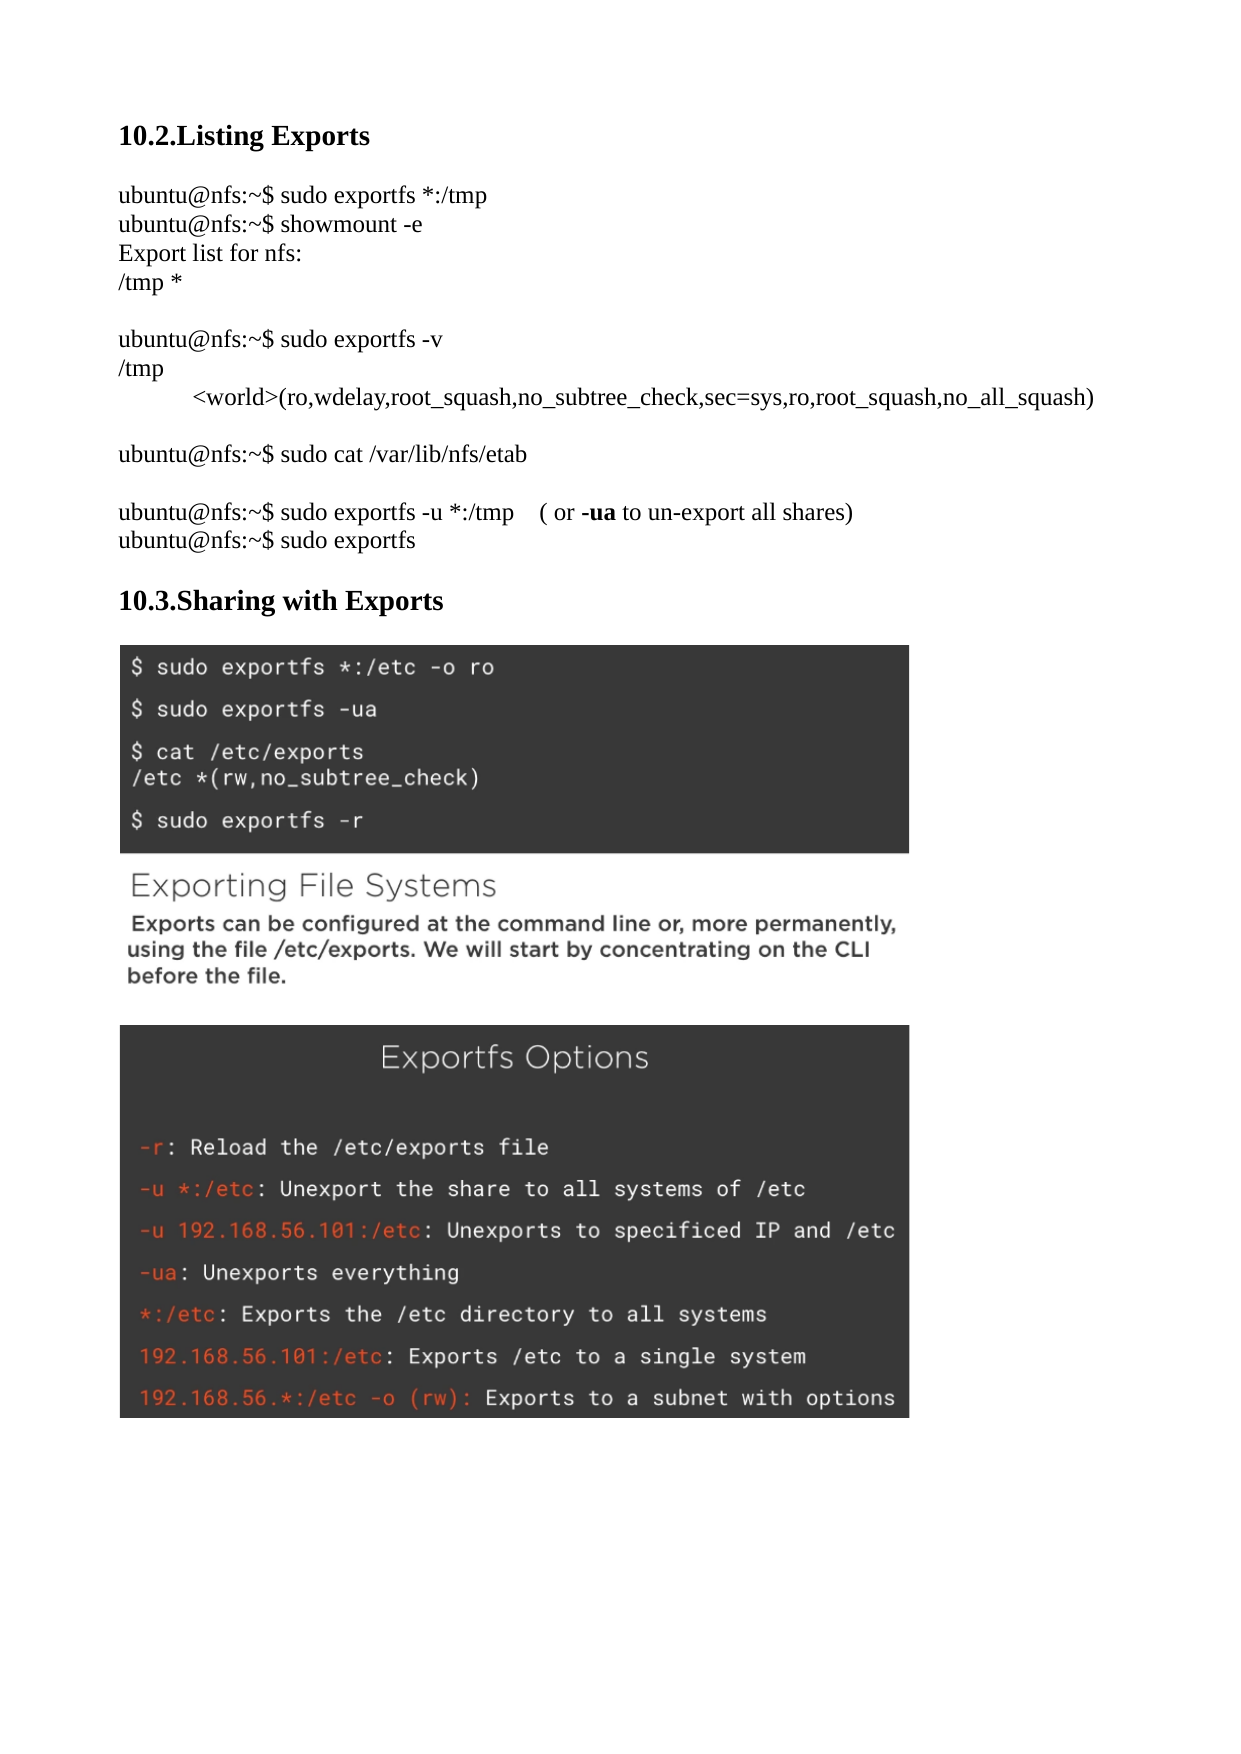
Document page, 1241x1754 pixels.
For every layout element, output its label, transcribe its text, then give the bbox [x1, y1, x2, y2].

text ubuntu@nfs:~$ sudo exportfs -u *:/tmp ( or -ua to un-export all shares) [118, 497, 1122, 525]
text ubuntu@nfs:~$ sudo exportfs [118, 525, 1122, 554]
text ubuntu@nfs:~$ showmount -e [118, 209, 1122, 238]
text /tmp * [118, 267, 1122, 295]
text ubuntu@nfs:~$ sudo exportfs *:/tmp [118, 180, 1122, 209]
text Export list for nfs: [118, 238, 1122, 267]
text ubuntu@nfs:~$ sudo cat /var/lib/nfs/etab [118, 439, 1122, 468]
picture [119, 1025, 910, 1418]
picture [120, 645, 910, 1001]
text 10.2.Listing Exports [118, 118, 1122, 152]
text ubuntu@nfs:~$ sudo exportfs -v [118, 324, 1122, 353]
text 10.3.Sharing with Exports [118, 583, 1122, 616]
text /tmp <world>(ro,wdelay,root_squash,no_subtree_check,sec=sys,ro,root_squash,no_all_squash) [118, 353, 1122, 410]
